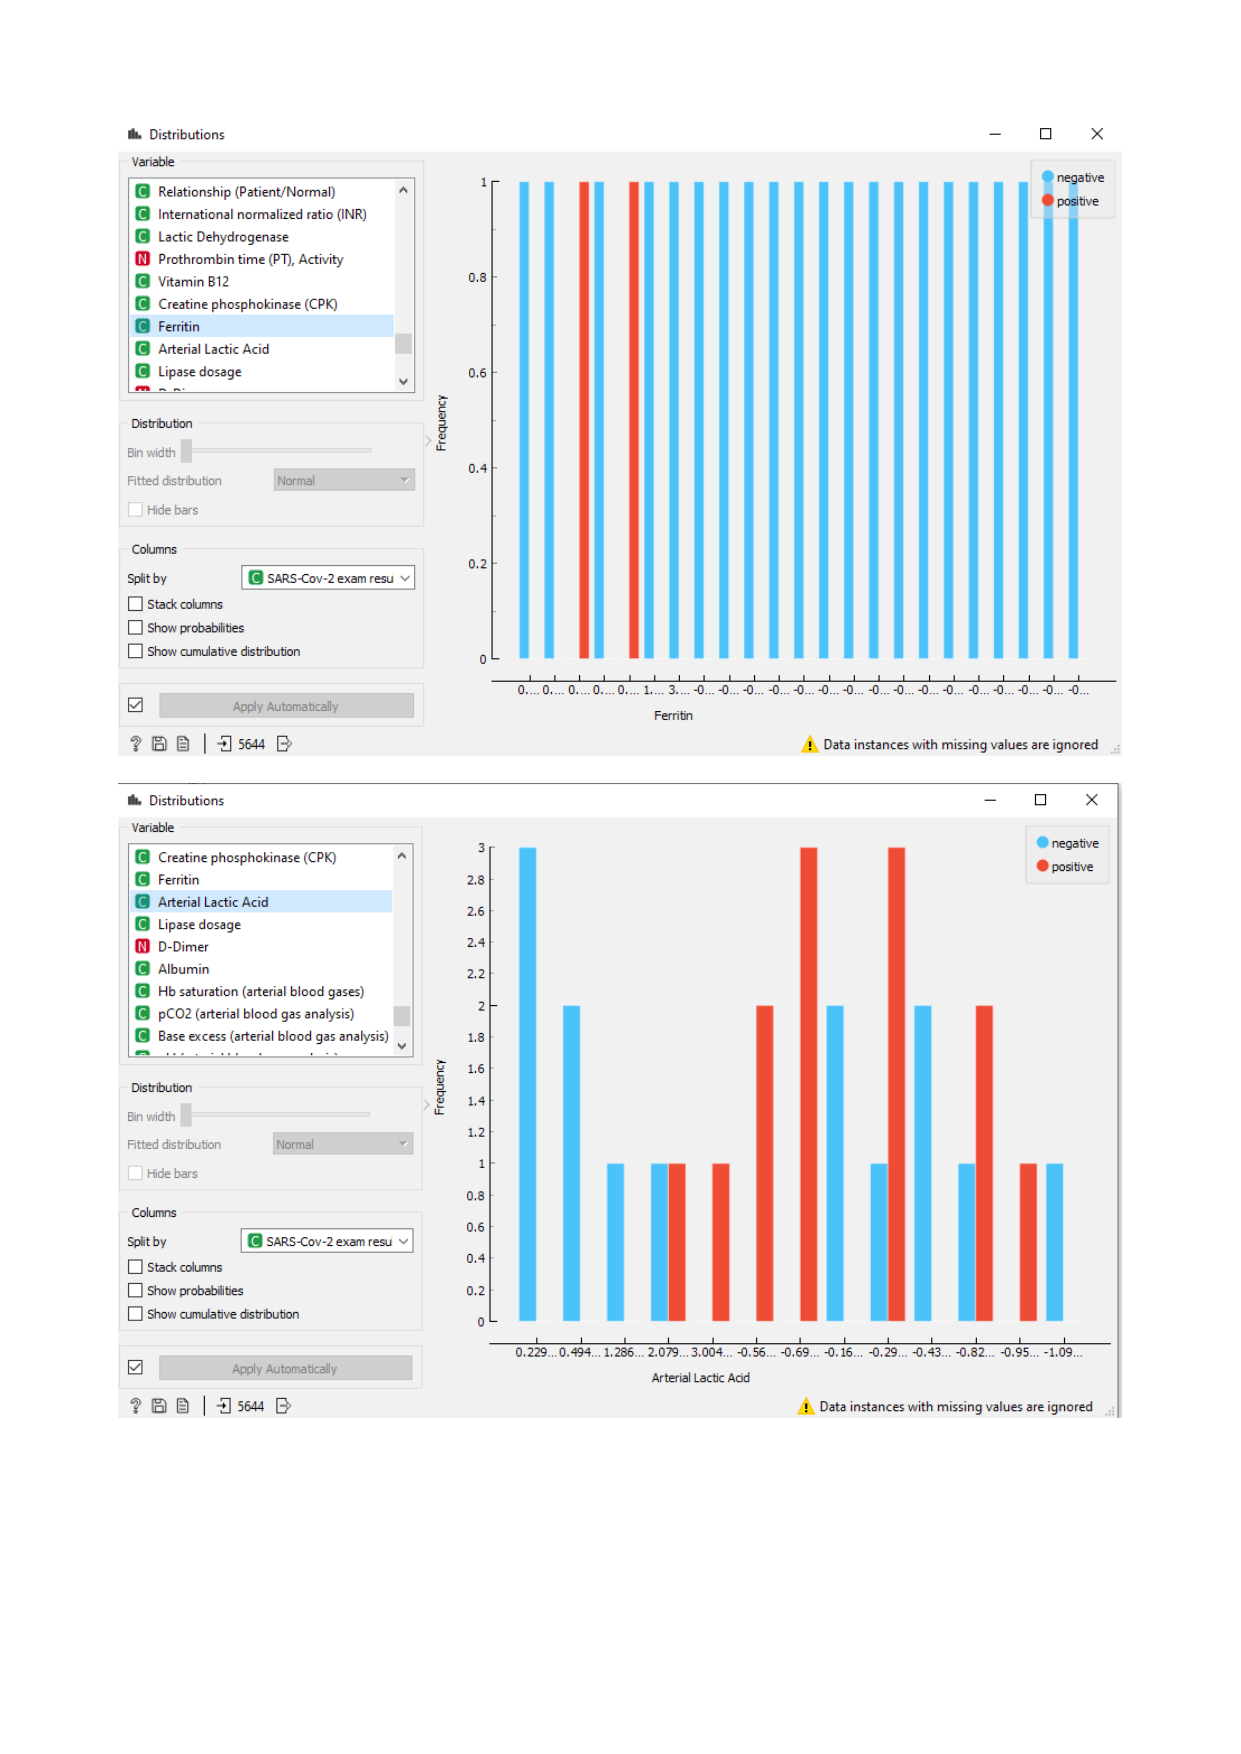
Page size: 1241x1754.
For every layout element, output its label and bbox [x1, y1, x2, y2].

picture [118, 118, 1122, 756]
picture [118, 783, 1122, 1418]
